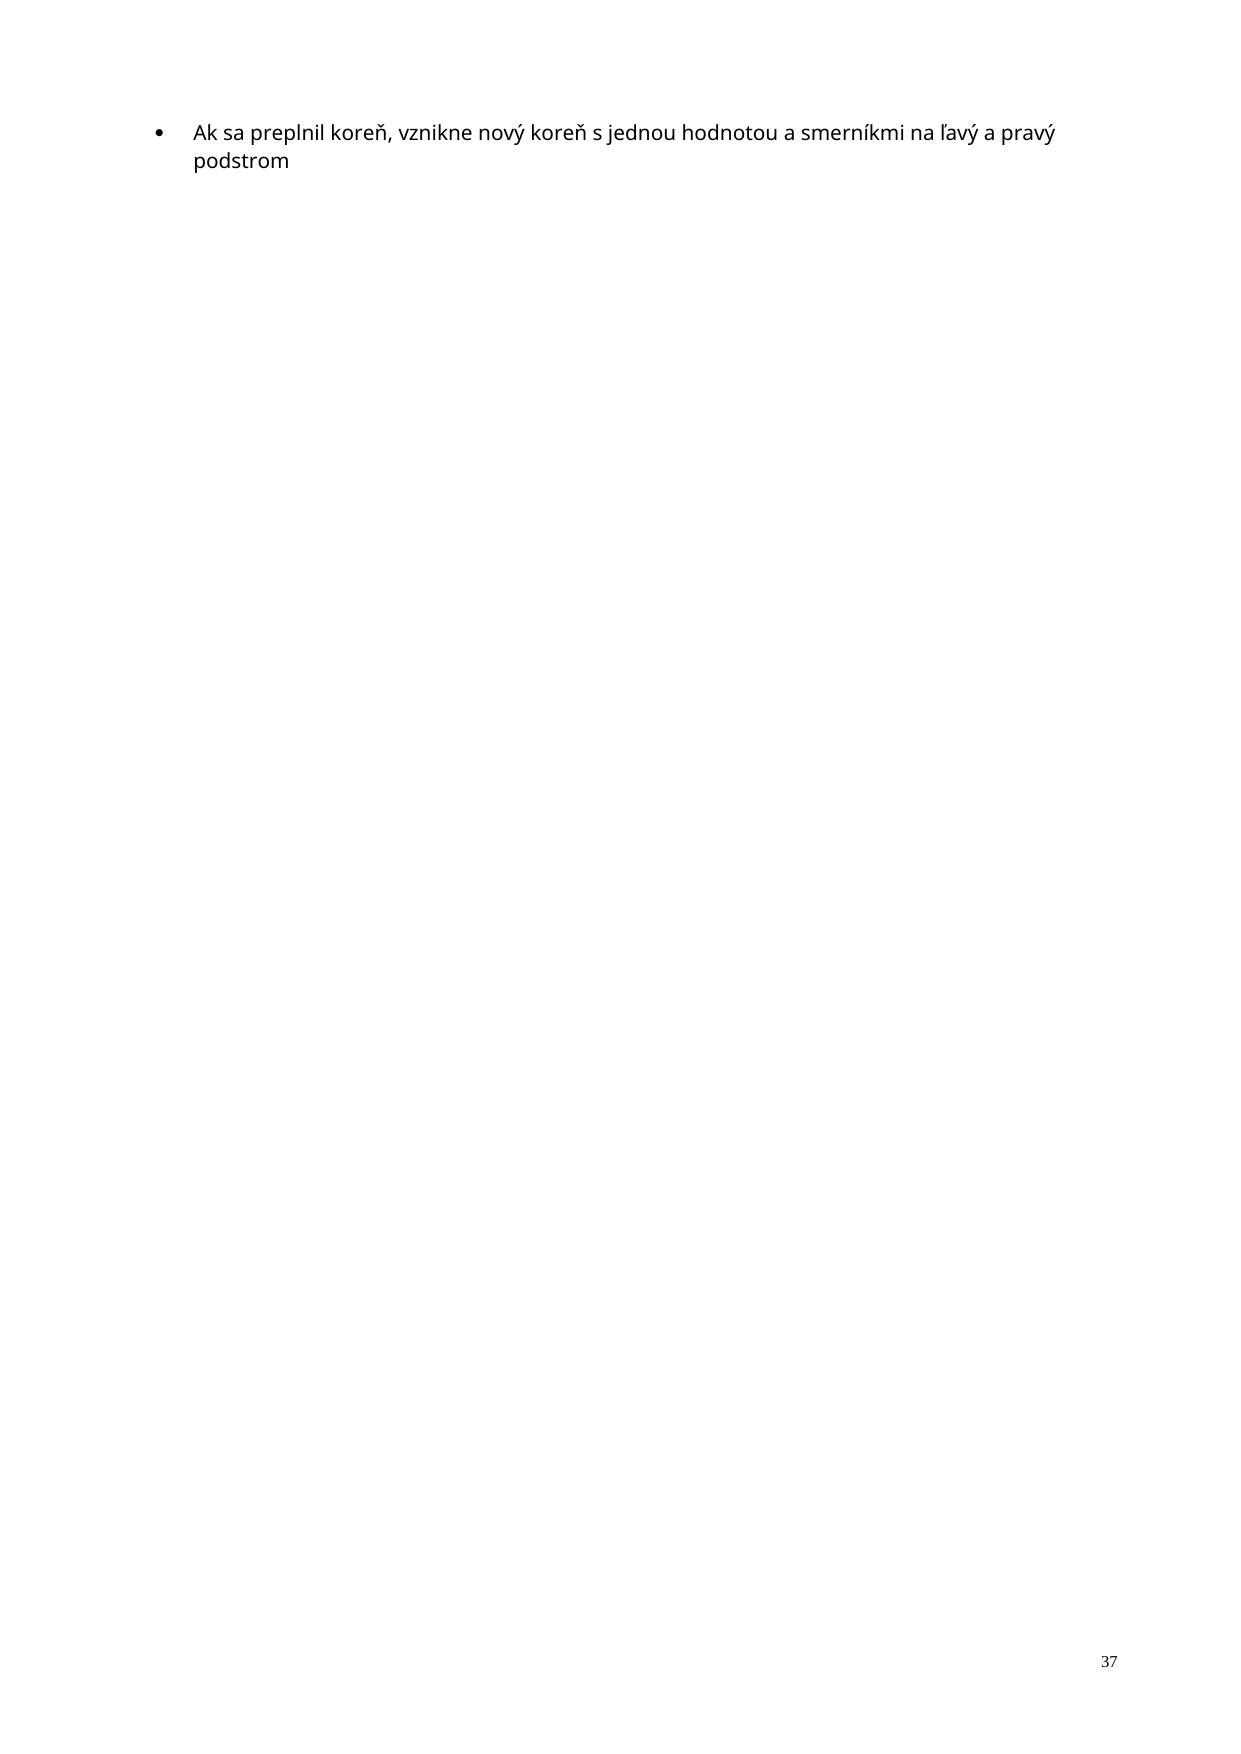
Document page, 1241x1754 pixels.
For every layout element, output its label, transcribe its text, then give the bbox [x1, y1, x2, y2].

list Ak sa preplnil koreň, vznikne nový koreň s jednou hodnotou a smerníkmi na ľavý a pravý podstrom [156, 118, 1122, 175]
